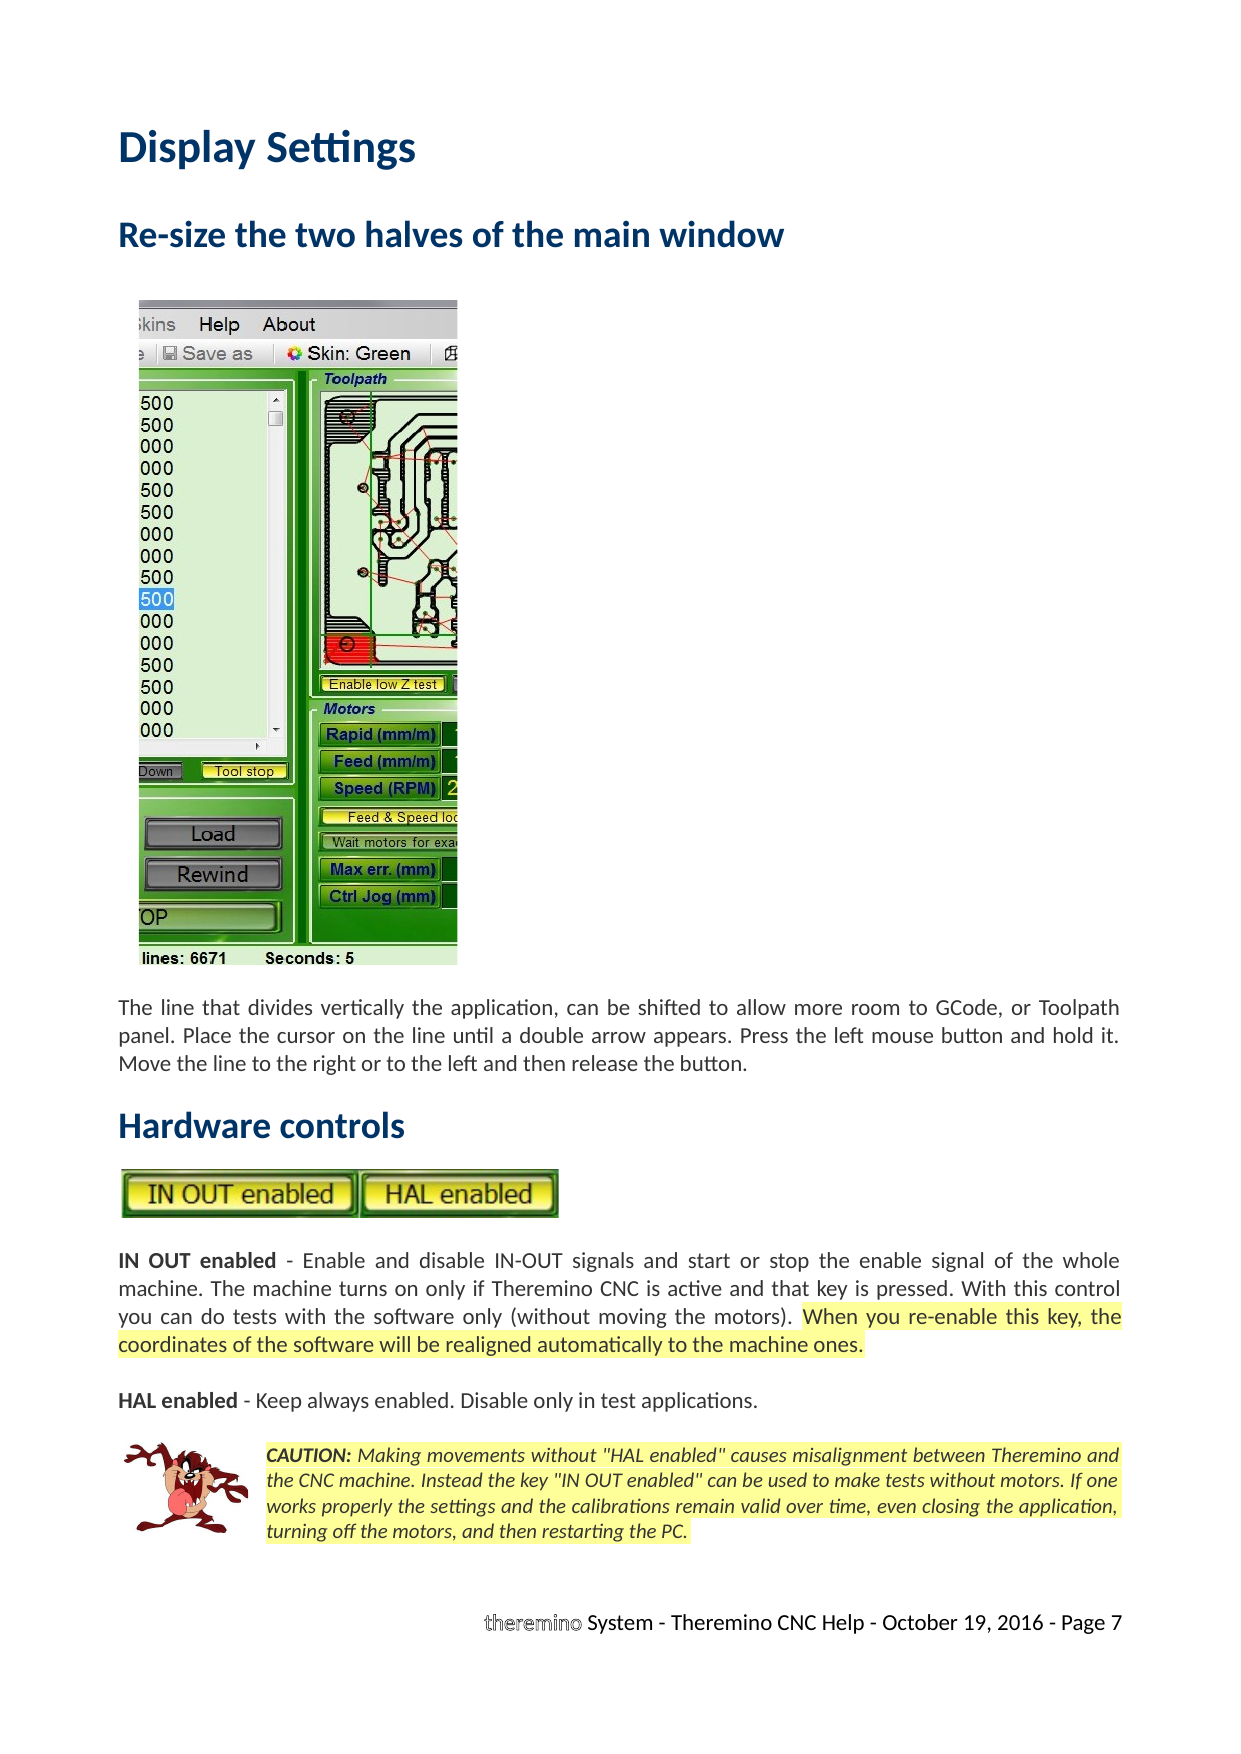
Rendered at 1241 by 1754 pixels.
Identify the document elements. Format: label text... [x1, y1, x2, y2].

subtitle Re-size the two halves of the main window [118, 211, 1122, 257]
text HAL enabled - Keep always enabled. Disable only in test applications. [118, 1386, 1122, 1442]
picture [138, 300, 458, 965]
picture [121, 1169, 559, 1218]
picture [124, 1442, 249, 1533]
text CAUTION: Making movements without "HAL enabled" causes misalignment between Theremino and the CNC machine. Instead the key "IN OUT enabled" can be used to make tests without motors. If one works properly the settings and the calibrations remain valid over time, even closing the application, turning off the motors, and then restarting the PC. [118, 1442, 1122, 1544]
subtitle Display Settings [118, 118, 1122, 174]
text The line that divides vertically the application, can be shifted to allow more room to GCode, or Toolpath panel. Place the cursor on the line until a double arrow appears. Press the left mouse button and hold it. Move the line to the right or to the left and then release the button. [118, 993, 1122, 1077]
text IN OUT enabled - Enable and disable IN-OUT signals and start or stop the enable signal of the whole machine. The machine turns on only if Theremino CNC is active and that key is pressed. With this control you can do tests with the software only (without moving the motors). When you re-enable this key, the coordinates of the software will be realigned automatically to the machine ones. [118, 1160, 1122, 1358]
subtitle Hardware controls [118, 1102, 1122, 1148]
